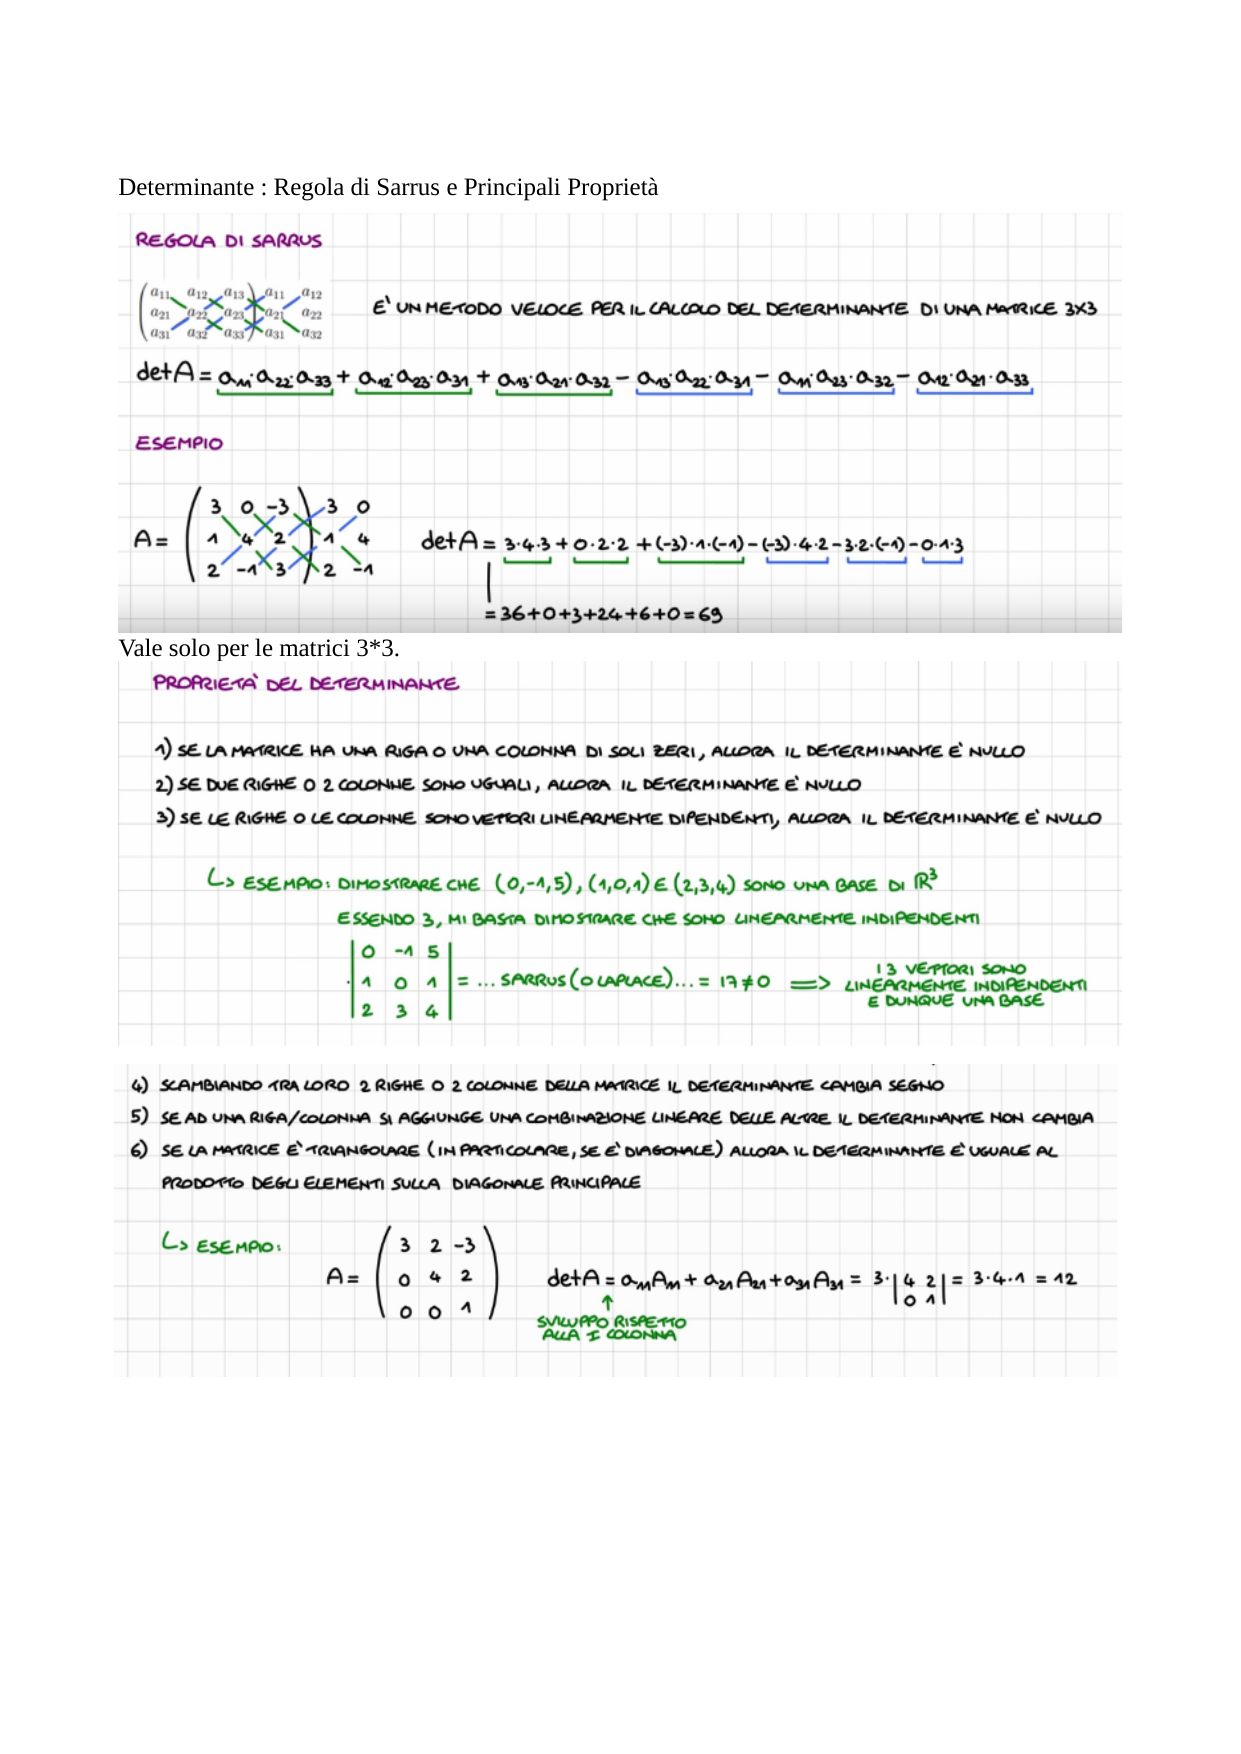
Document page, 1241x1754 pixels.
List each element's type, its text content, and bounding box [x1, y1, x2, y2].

subtitle Determinante : Regola di Sarrus e Principali Proprietà [118, 172, 1122, 201]
picture [118, 213, 1123, 633]
picture [118, 661, 1123, 1046]
text Vale solo per le matrici 3*3. [118, 633, 1122, 661]
picture [113, 1064, 1118, 1377]
